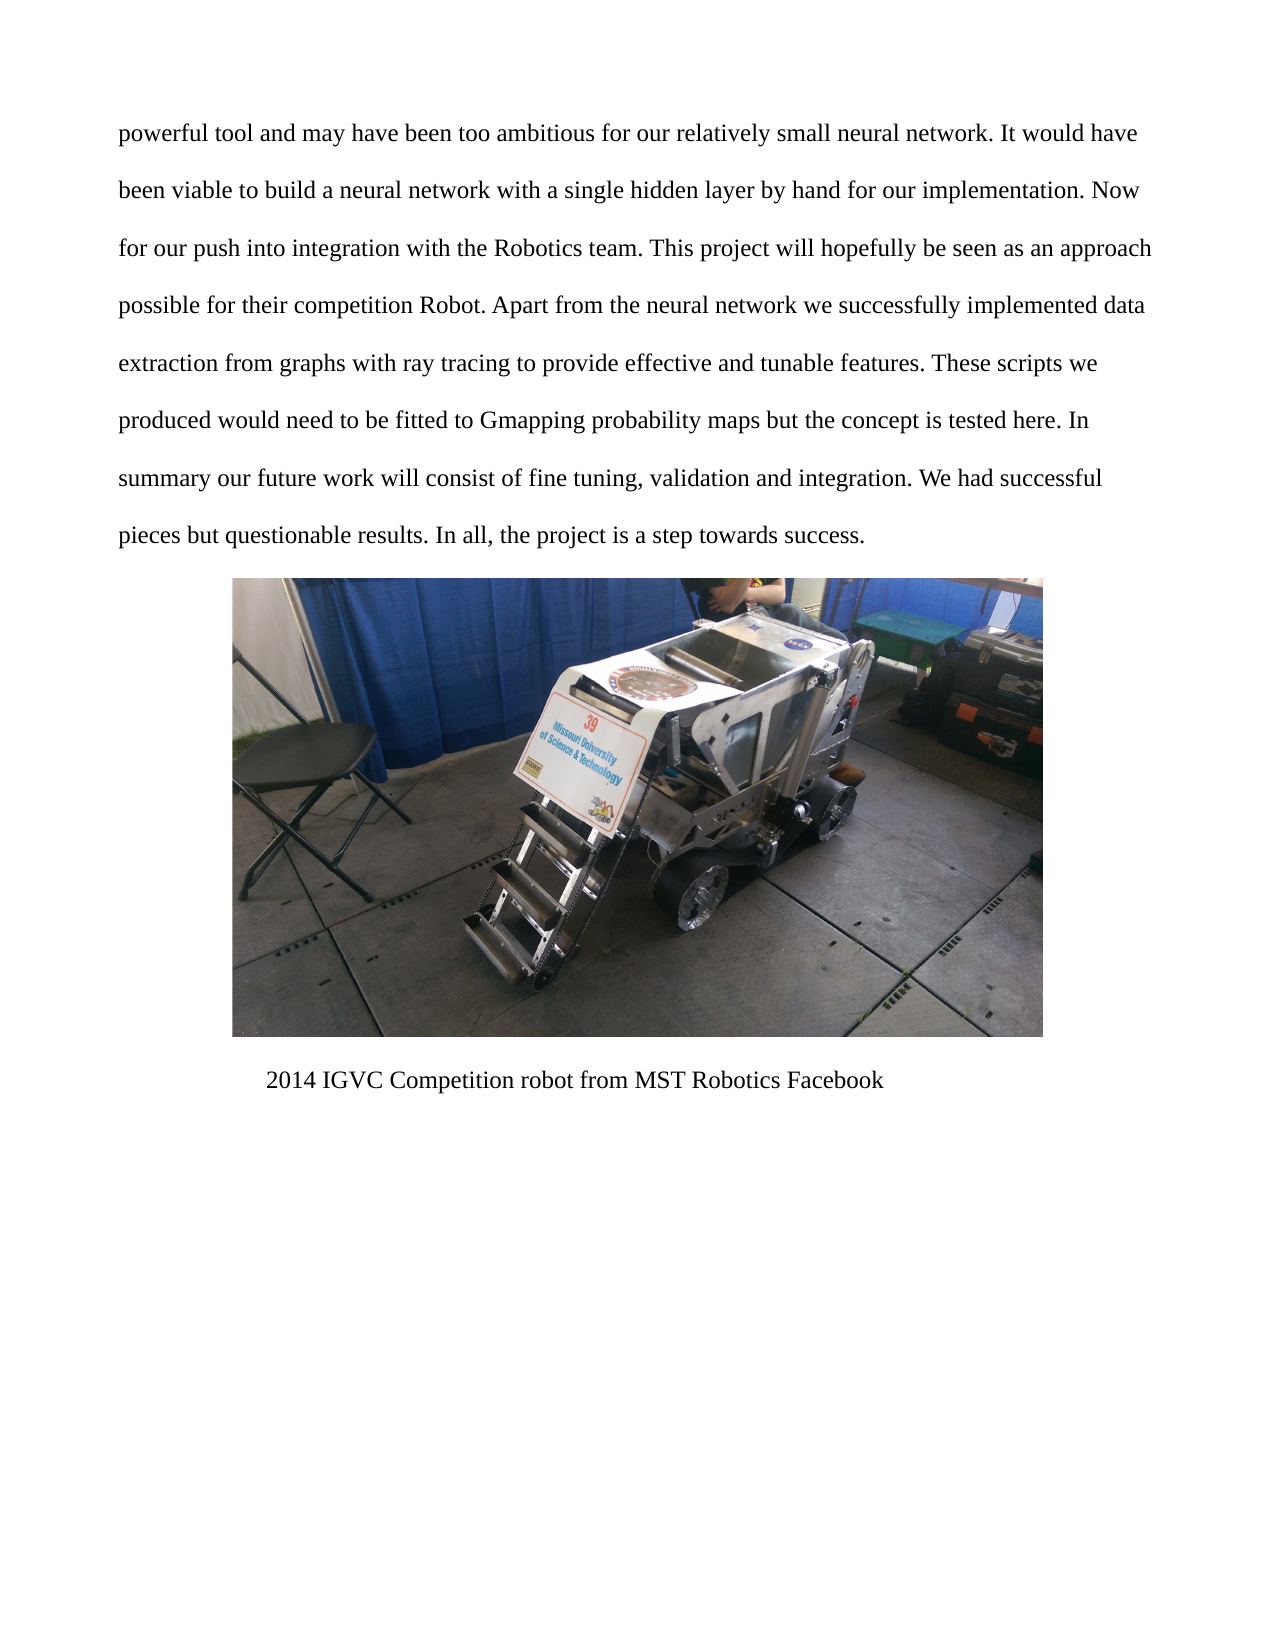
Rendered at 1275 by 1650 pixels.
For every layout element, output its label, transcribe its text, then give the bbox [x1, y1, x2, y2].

text powerful tool and may have been too ambitious for our relatively small neural network. It would have been viable to build a neural network with a single hidden layer by hand for our implementation. Now for our push into integration with the Robotics team. This project will hopefully be seen as an approach possible for their competition Robot. Apart from the neural network we successfully implemented data extraction from graphs with ray tracing to provide effective and tunable features. These scripts we produced would need to be fitted to Gmapping probability maps but the concept is tested here. In summary our future work will consist of fine tuning, validation and integration. We had successful pieces but questionable results. In all, the project is a step towards success. [118, 118, 1157, 549]
picture [232, 578, 1043, 1037]
text 2014 IGVC Competition robot from MST Robotics Facebook [118, 578, 1157, 1094]
